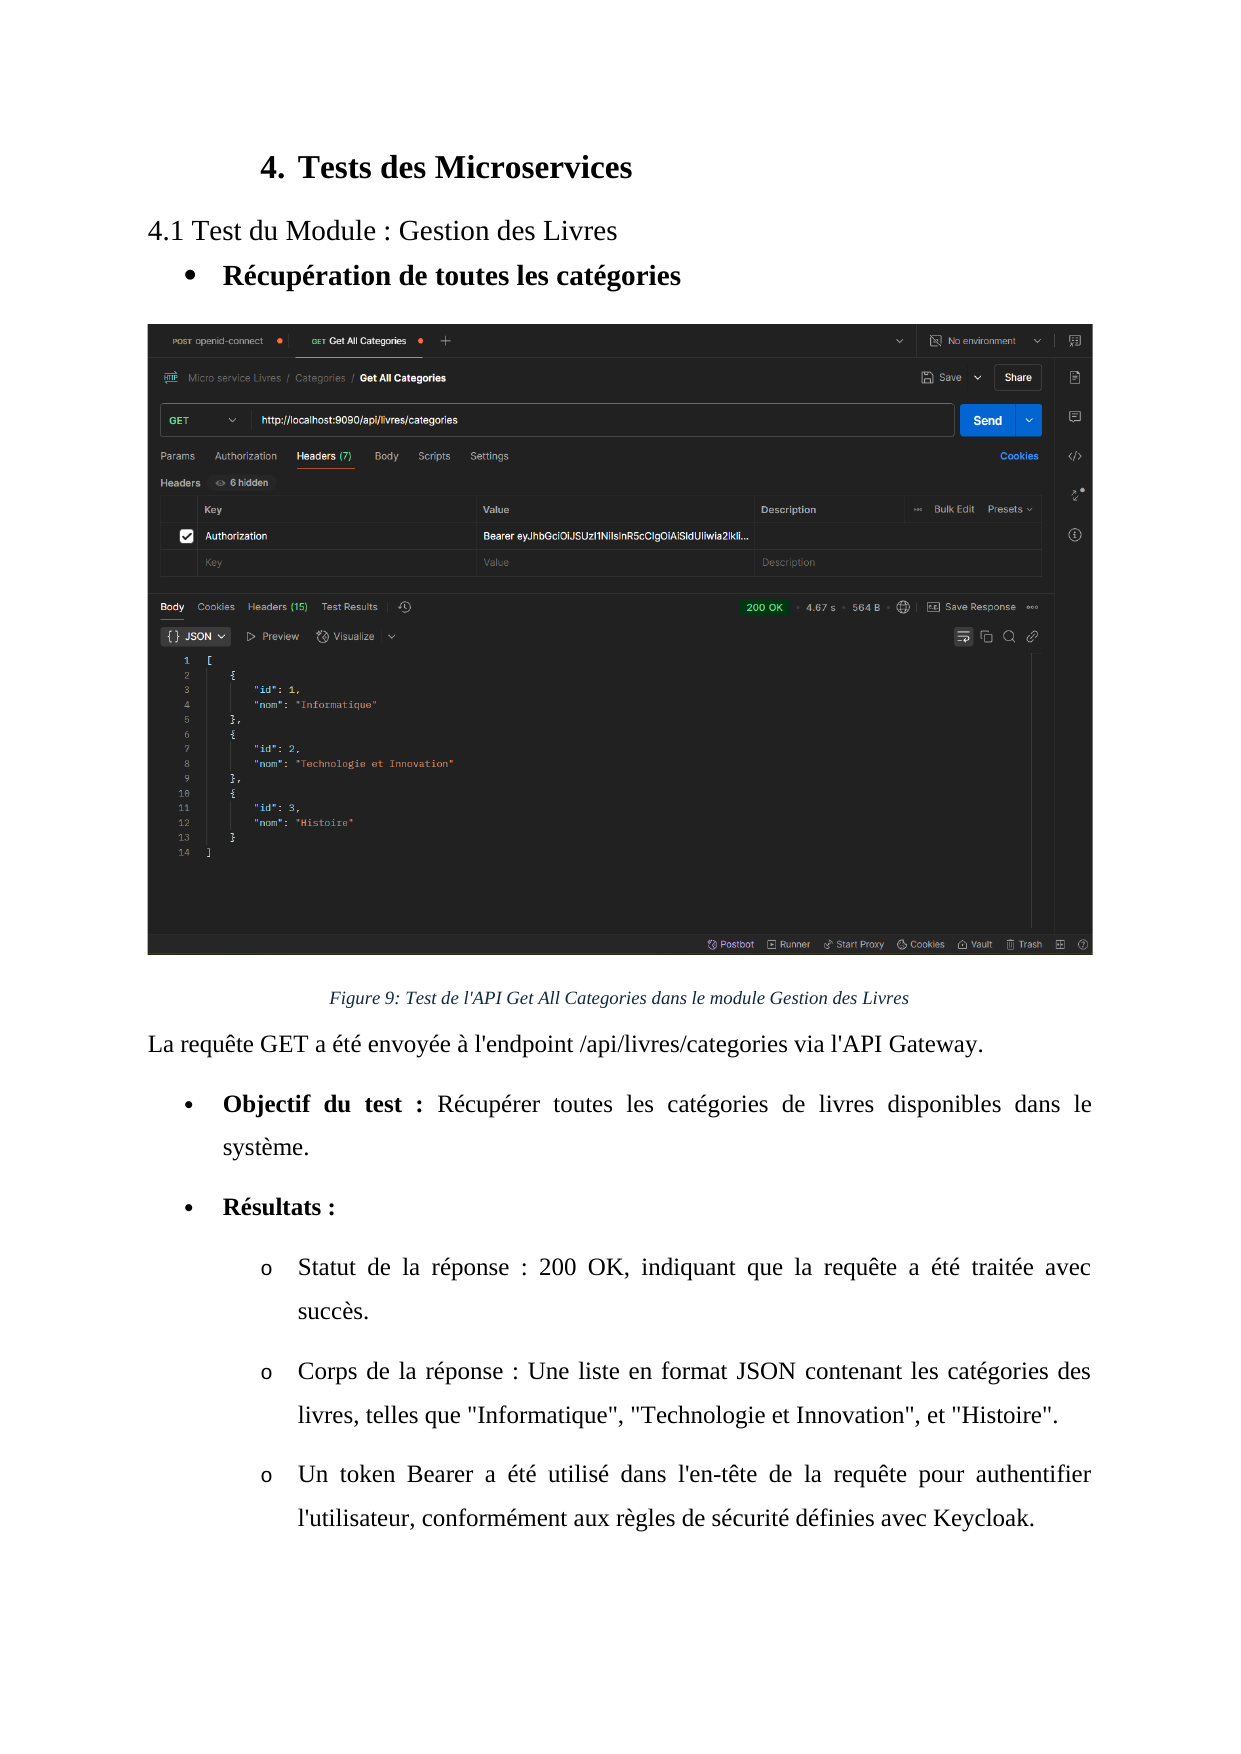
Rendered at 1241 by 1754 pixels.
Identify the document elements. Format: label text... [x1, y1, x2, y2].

list Statut de la réponse : 200 OK, indiquant que la requête a été traitée avec succès. [260, 1252, 1093, 1325]
list Corps de la réponse : Une liste en format JSON contenant les catégories des livres, telles que "Informatique", "Technologie et Innovation", et "Histoire". [260, 1356, 1093, 1428]
list Un token Bearer a été utilisé dans l'en-tête de la requête pour authentifier l'utilisateur, conformément aux règles de sécurité définies avec Keycloak. [260, 1459, 1093, 1532]
subtitle Tests des Microservices [260, 148, 1093, 186]
text Figure 9: Test de l'API Get All Categories dans le module Gestion des Livres [148, 987, 1093, 1009]
list Résultats : [185, 1192, 1093, 1221]
text La requête GET a été envoyée à l'endpoint /api/livres/categories via l'API Gateway. [148, 1029, 1093, 1058]
list Récupération de toutes les catégories [185, 258, 1093, 291]
subtitle 4.1 Test du Module : Gestion des Livres [148, 213, 1093, 247]
list Objectif du test : Récupérer toutes les catégories de livres disponibles dans le système. [185, 1089, 1093, 1161]
